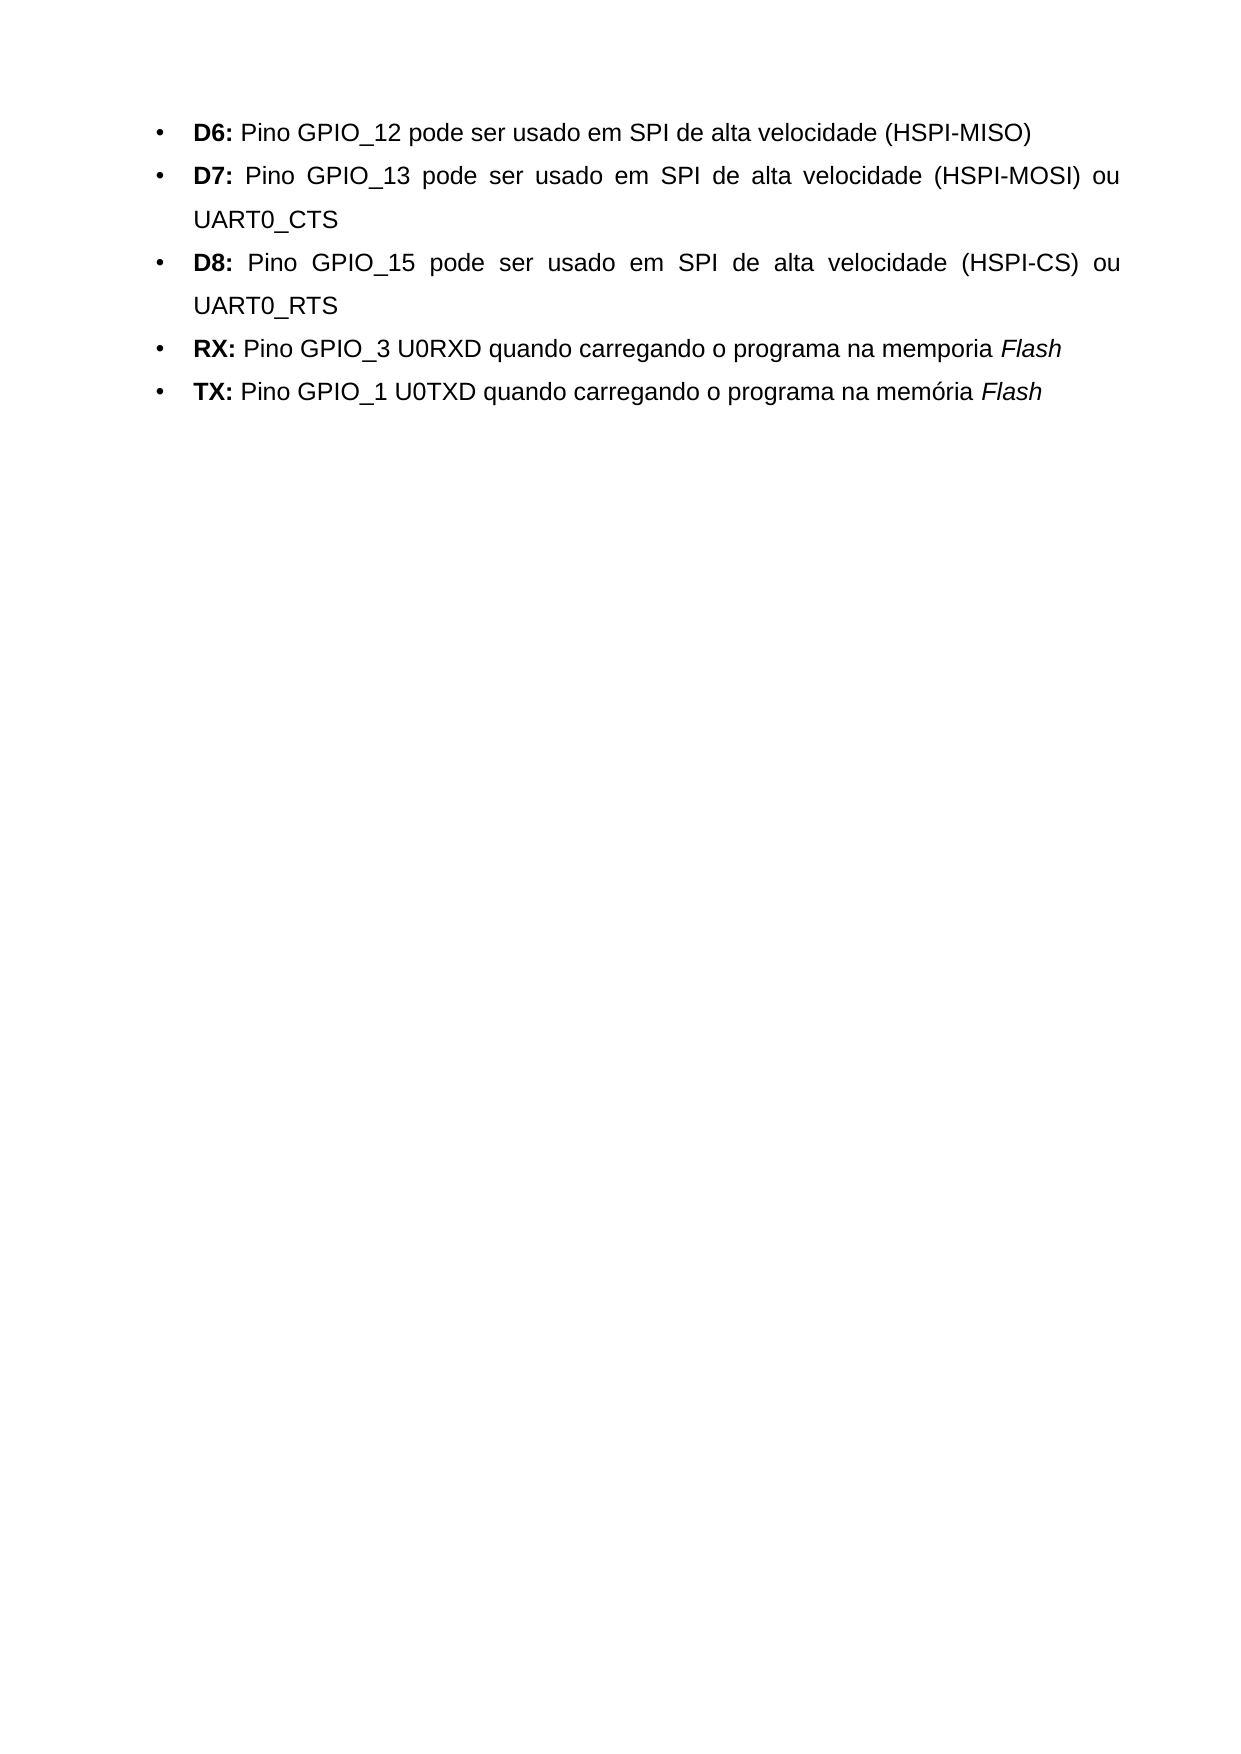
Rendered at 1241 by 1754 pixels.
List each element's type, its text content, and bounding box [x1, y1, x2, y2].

list D6: Pino GPIO_12 pode ser usado em SPI de alta velocidade (HSPI-MISO) [156, 118, 1122, 147]
list RX: Pino GPIO_3 U0RXD quando carregando o programa na memporia Flash [156, 334, 1122, 363]
list D7: Pino GPIO_13 pode ser usado em SPI de alta velocidade (HSPI-MOSI) ou UART0_CTS [156, 161, 1122, 233]
list TX: Pino GPIO_1 U0TXD quando carregando o programa na memória Flash [156, 377, 1122, 406]
list D8: Pino GPIO_15 pode ser usado em SPI de alta velocidade (HSPI-CS) ou UART0_RTS [156, 248, 1122, 320]
